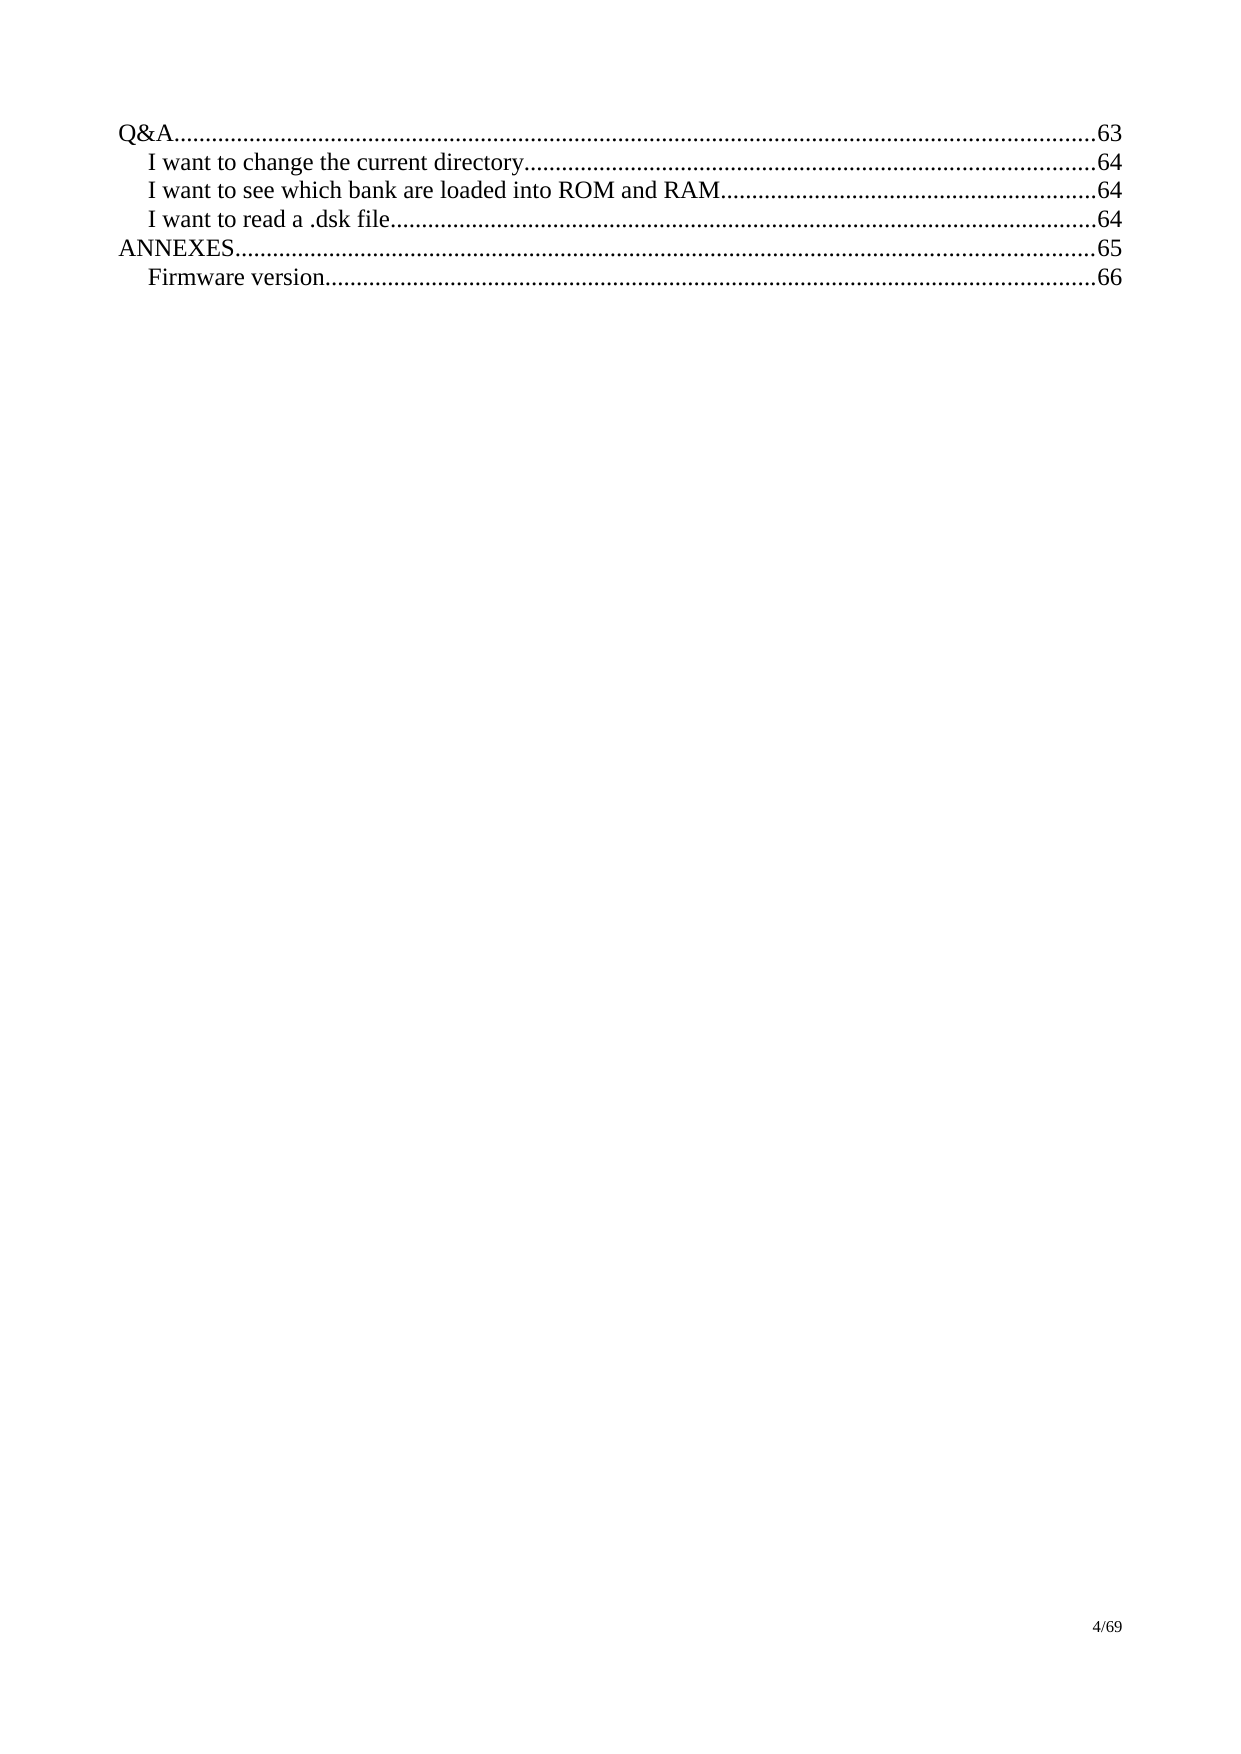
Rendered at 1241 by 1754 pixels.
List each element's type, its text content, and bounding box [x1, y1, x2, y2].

text ANNEXES 65 [118, 233, 1122, 262]
text Firmware version 66 [148, 262, 1122, 291]
text I want to read a .dsk file 64 [148, 204, 1122, 233]
text I want to see which bank are loaded into ROM and RAM 64 [148, 176, 1122, 204]
text I want to change the current directory 64 [148, 147, 1122, 176]
text Q&A 63 [118, 118, 1122, 147]
